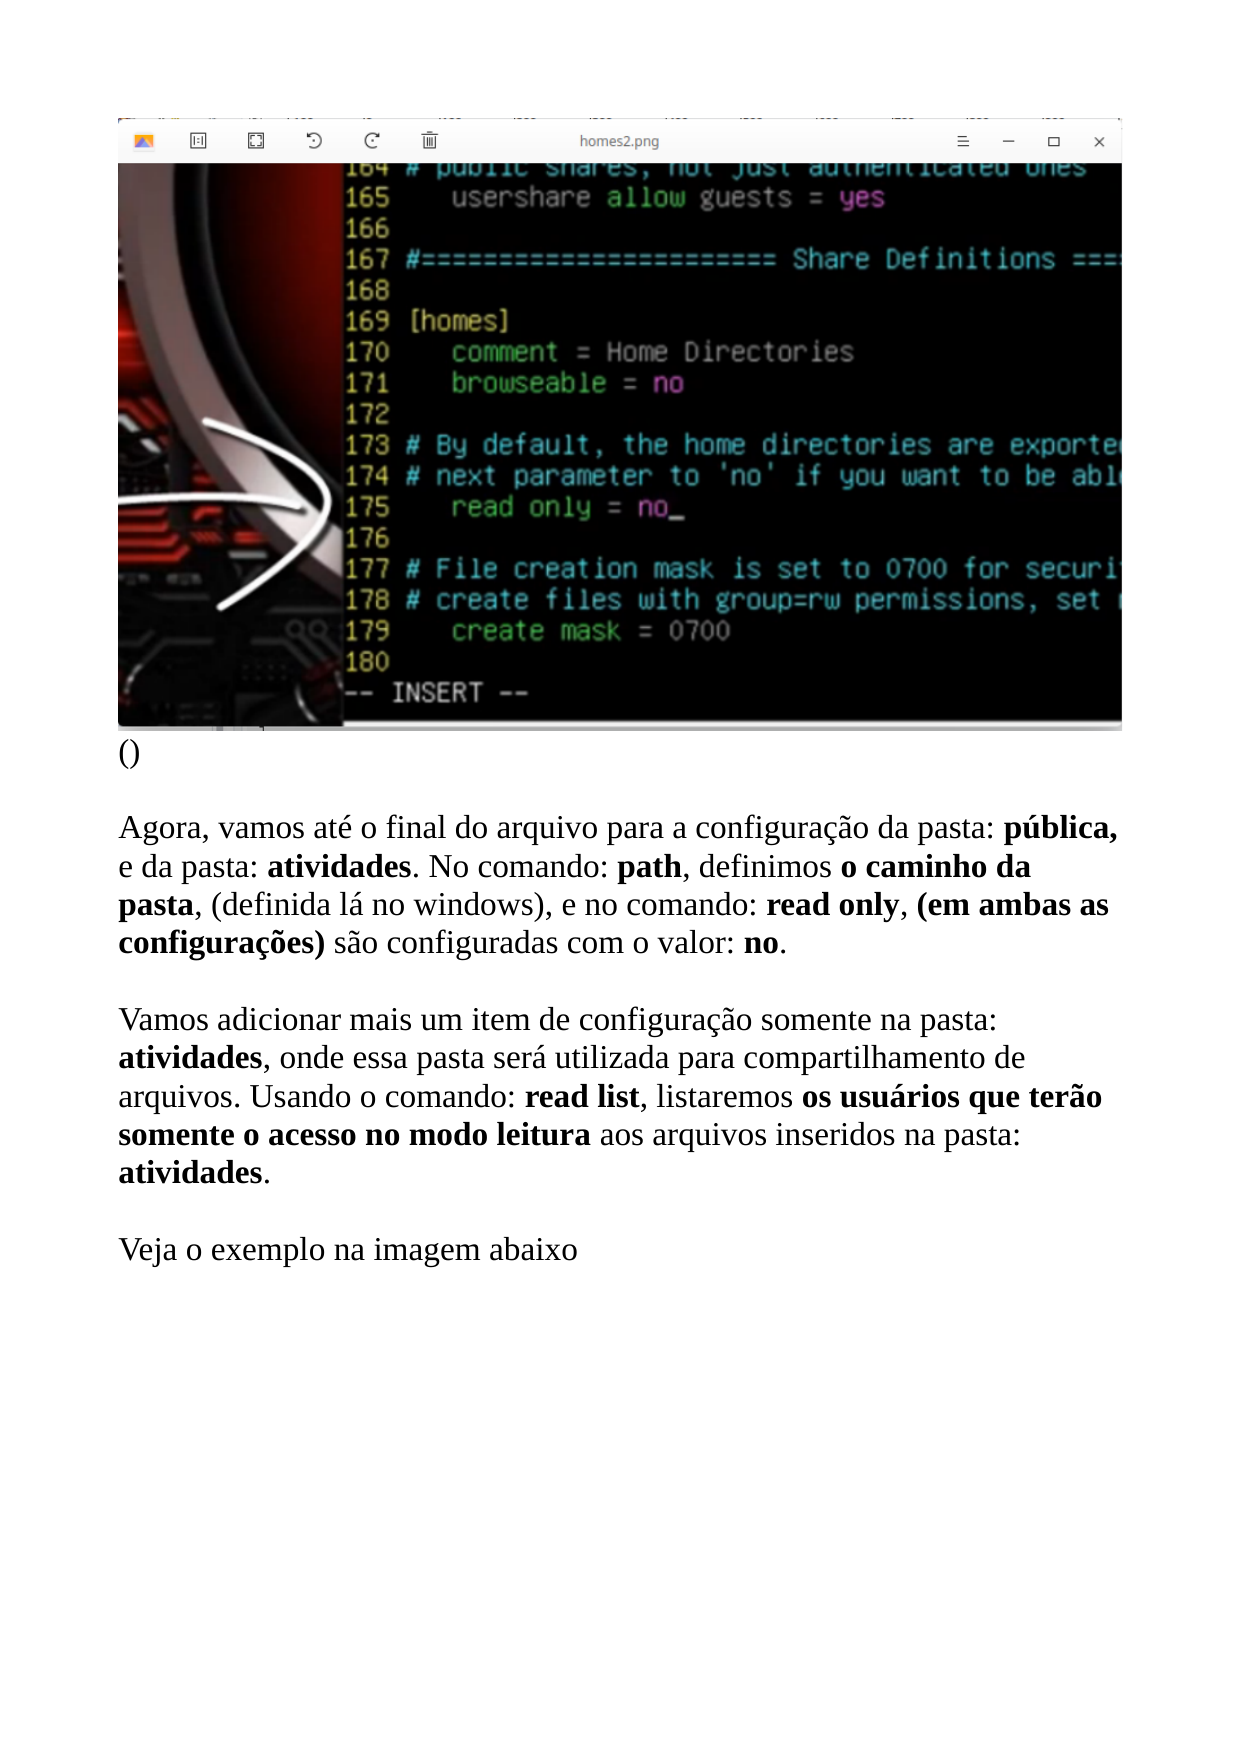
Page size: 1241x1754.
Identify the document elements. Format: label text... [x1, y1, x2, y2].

text Agora, vamos até o final do arquivo para a configuração da pasta: pública, e da pasta: atividades. No comando: path, definimos o caminho da pasta, (definida lá no windows), e no comando: read only, (em ambas as configurações) são configuradas com o valor: no. [118, 807, 1122, 961]
picture [118, 118, 1123, 731]
text Vamos adicionar mais um item de configuração somente na pasta: atividades, onde essa pasta será utilizada para compartilhamento de arquivos. Usando o comando: read list, listaremos os usuários que terão somente o acesso no modo leitura aos arquivos inseridos na pasta: atividades. [118, 999, 1122, 1191]
text () [118, 731, 1122, 769]
text Veja o exemplo na imagem abaixo [118, 1229, 1122, 1267]
